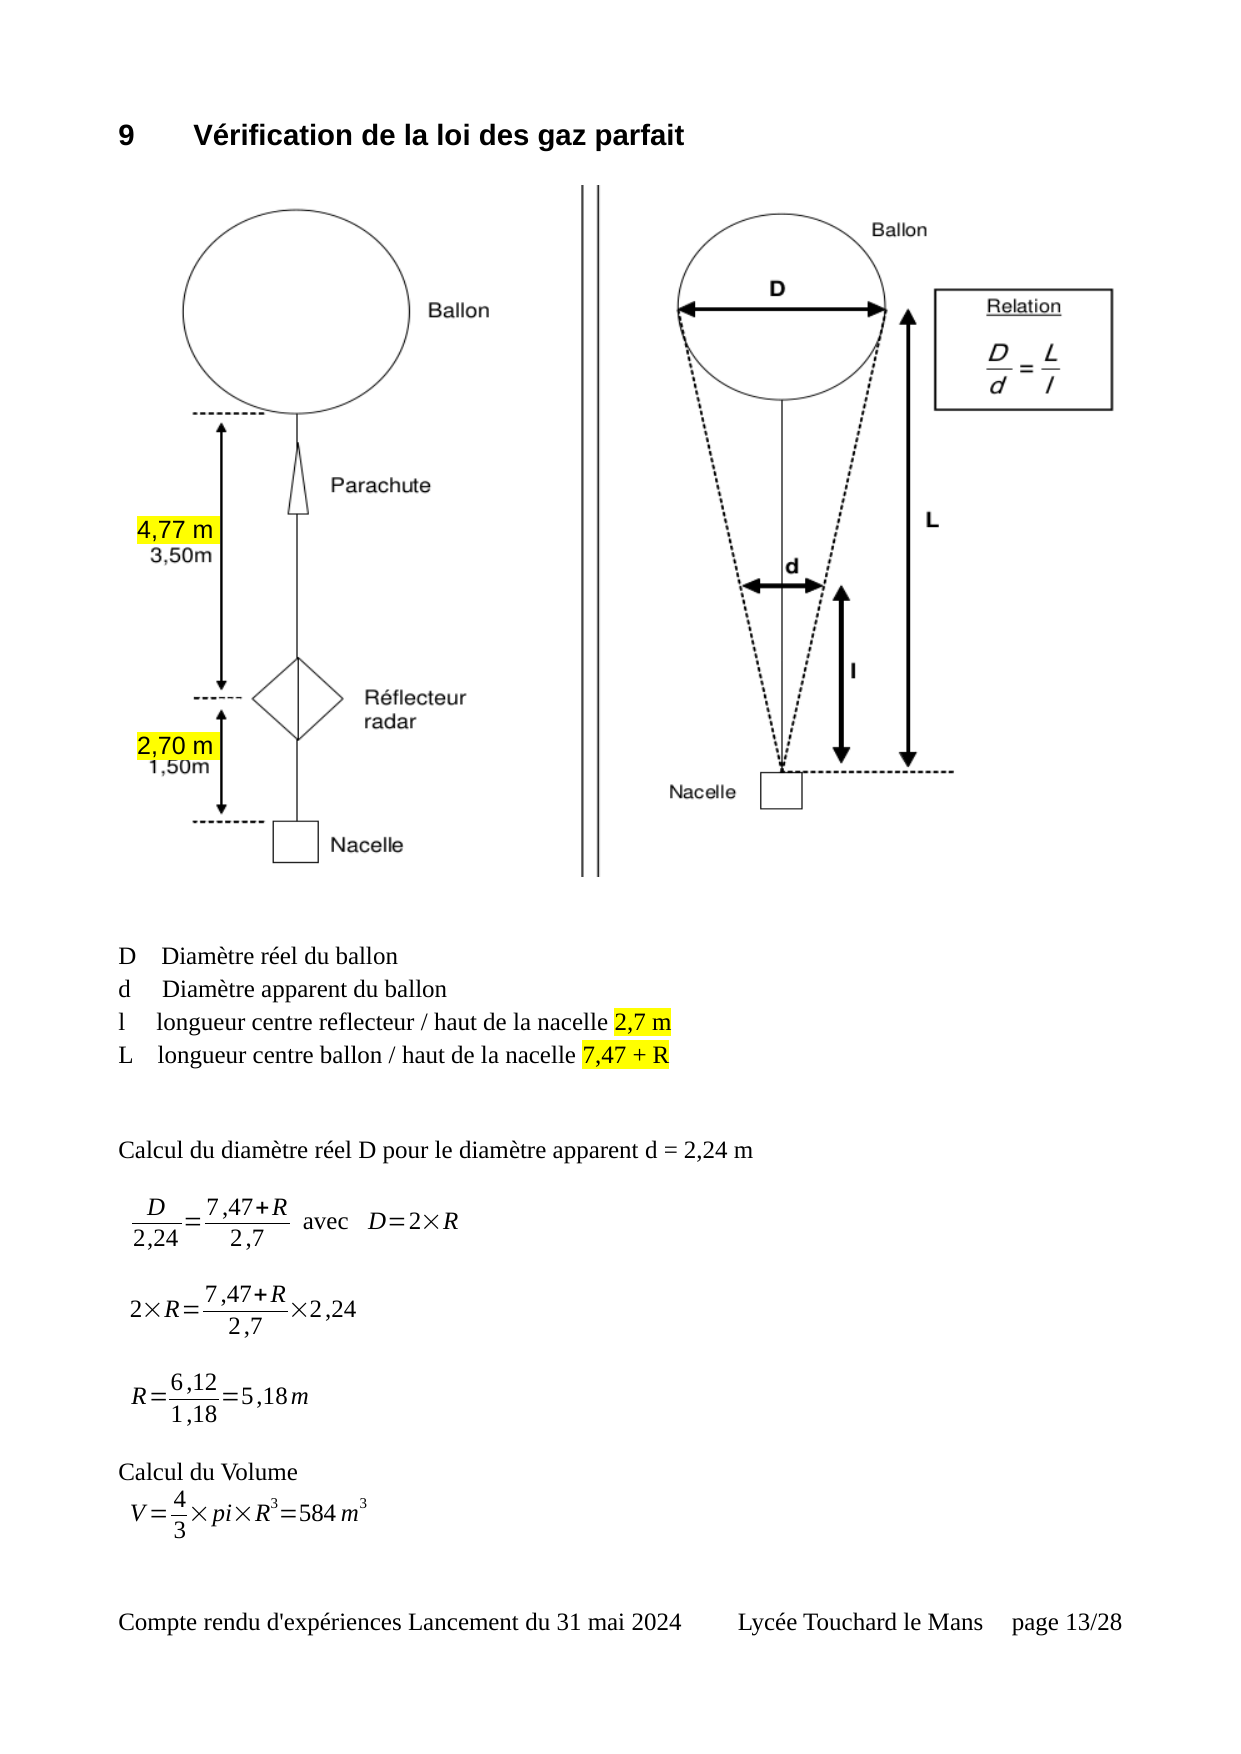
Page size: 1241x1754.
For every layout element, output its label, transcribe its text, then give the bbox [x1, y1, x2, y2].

text D Diamètre réel du ballon d Diamètre apparent du ballon l longueur centre reflecteur / haut de la nacelle 2,7 m L longueur centre ballon / haut de la nacelle 7,47 + R [118, 941, 1122, 1069]
text Calcul du diamètre réel D pour le diamètre apparent d = 2,24 m [118, 1136, 1122, 1193]
subtitle Vérification de la loi des gaz parfait [118, 118, 1122, 152]
text Calcul du Volume [118, 1457, 1122, 1485]
picture [119, 185, 1124, 877]
text avec [118, 1193, 1122, 1281]
